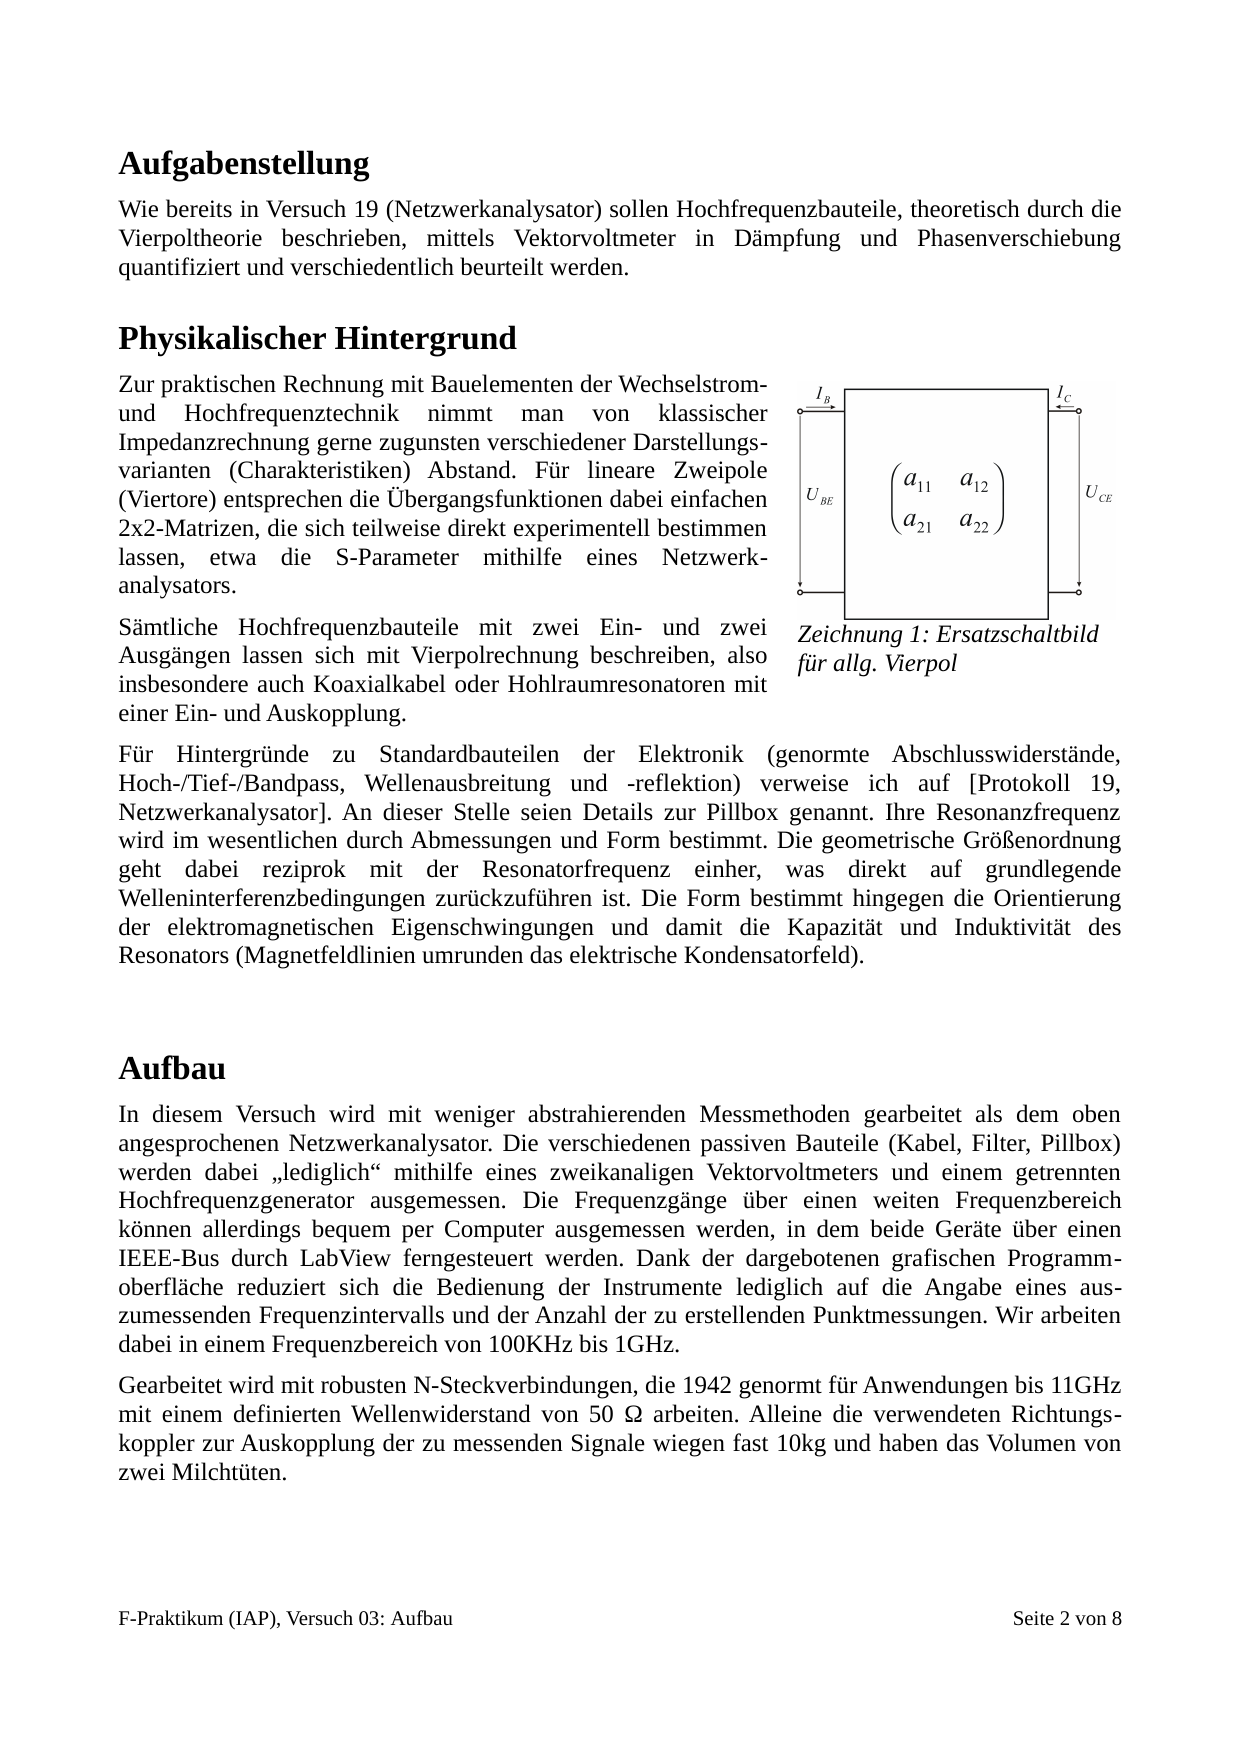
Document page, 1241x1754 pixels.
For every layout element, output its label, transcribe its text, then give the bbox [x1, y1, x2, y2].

subtitle Aufbau [118, 1048, 1122, 1087]
text Wie bereits in Versuch 19 (Netzwerkanalysator) sollen Hochfrequenzbauteile, theoretisch durch die Vierpoltheorie beschrieben, mittels Vektorvoltmeter in Dämpfung und Phasenverschiebung quantifiziert und verschiedentlich beurteilt werden. [118, 194, 1122, 281]
text Zur praktischen Rechnung mit Bauelementen der Wechselstrom- und Hochfrequenztechnik nimmt man von klassischer Impedanzrechnung gerne zugunsten verschiedener Darstellungs­varianten (Charakteristiken) Abstand. Für lineare Zweipole (Viertore) entsprechen die Übergangsfunktionen dabei einfachen 2x2-Matrizen, die sich teilweise direkt experimentell bestimmen lassen, etwa die S-Parameter mithilfe eines Netzwerk­analysators. [118, 369, 1122, 599]
subtitle Aufgabenstellung [118, 143, 1122, 182]
subtitle Physikalischer Hintergrund [118, 318, 1122, 357]
text Zeichnung 1: Ersatzschaltbild für allg. Vierpol [797, 394, 1122, 677]
text Für Hintergründe zu Standardbauteilen der Elektronik (genormte Abschlusswiderstände, Hoch-/Tief-/Bandpass, Wellenausbreitung und -reflektion) verweise ich auf [Protokoll 19, Netzwerkanalysator]. An dieser Stelle seien Details zur Pillbox genannt. Ihre Resonanzfrequenz wird im wesentlichen durch Abmessungen und Form bestimmt. Die geometrische Größenordnung geht dabei reziprok mit der Resonatorfrequenz einher, was direkt auf grundlegende Welleninterferenzbedingungen zurück­zuführen ist. Die Form bestimmt hingegen die Orientierung der elektromagnetischen Eigen­schwingungen und damit die Kapazität und Induktivität des Resonators (Magnetfeldlinien umrunden das elektrische Kondensatorfeld). [118, 739, 1122, 969]
text In diesem Versuch wird mit weniger abstrahierenden Messmethoden gearbeitet als dem oben angesprochenen Netzwerkanalysator. Die verschiedenen passiven Bauteile (Kabel, Filter, Pillbox) werden dabei „lediglich“ mithilfe eines zweikanaligen Vektorvoltmeters und einem getrennten Hochfrequenz­generator ausgemessen. Die Frequenzgänge über einen weiten Frequenzbereich können allerdings bequem per Computer ausgemessen werden, in dem beide Geräte über einen IEEE-Bus durch LabView ferngesteuert werden. Dank der dargebotenen grafischen Programm­oberfläche reduziert sich die Bedienung der Instrumente lediglich auf die Angabe eines aus­zumessenden Frequenzintervalls und der Anzahl der zu erstellenden Punktmessungen. Wir arbeiten dabei in einem Frequenzbereich von 100KHz bis 1GHz. [118, 1099, 1122, 1358]
text Gearbeitet wird mit robusten N-Steckverbindungen, die 1942 genormt für Anwendungen bis 11GHz mit einem definierten Wellenwiderstand von 50 Ω arbeiten. Alleine die verwendeten Richtungs­koppler zur Auskopplung der zu messenden Signale wiegen fast 10kg und haben das Volumen von zwei Milchtüten. [118, 1370, 1122, 1485]
text Sämtliche Hochfrequenzbauteile mit zwei Ein- und zwei Ausgängen lassen sich mit Vierpolrechnung beschreiben, also insbesondere auch Koaxialkabel oder Hohlraumresonatoren mit einer Ein- und Auskopplung. [118, 612, 1122, 727]
picture [797, 381, 1116, 620]
